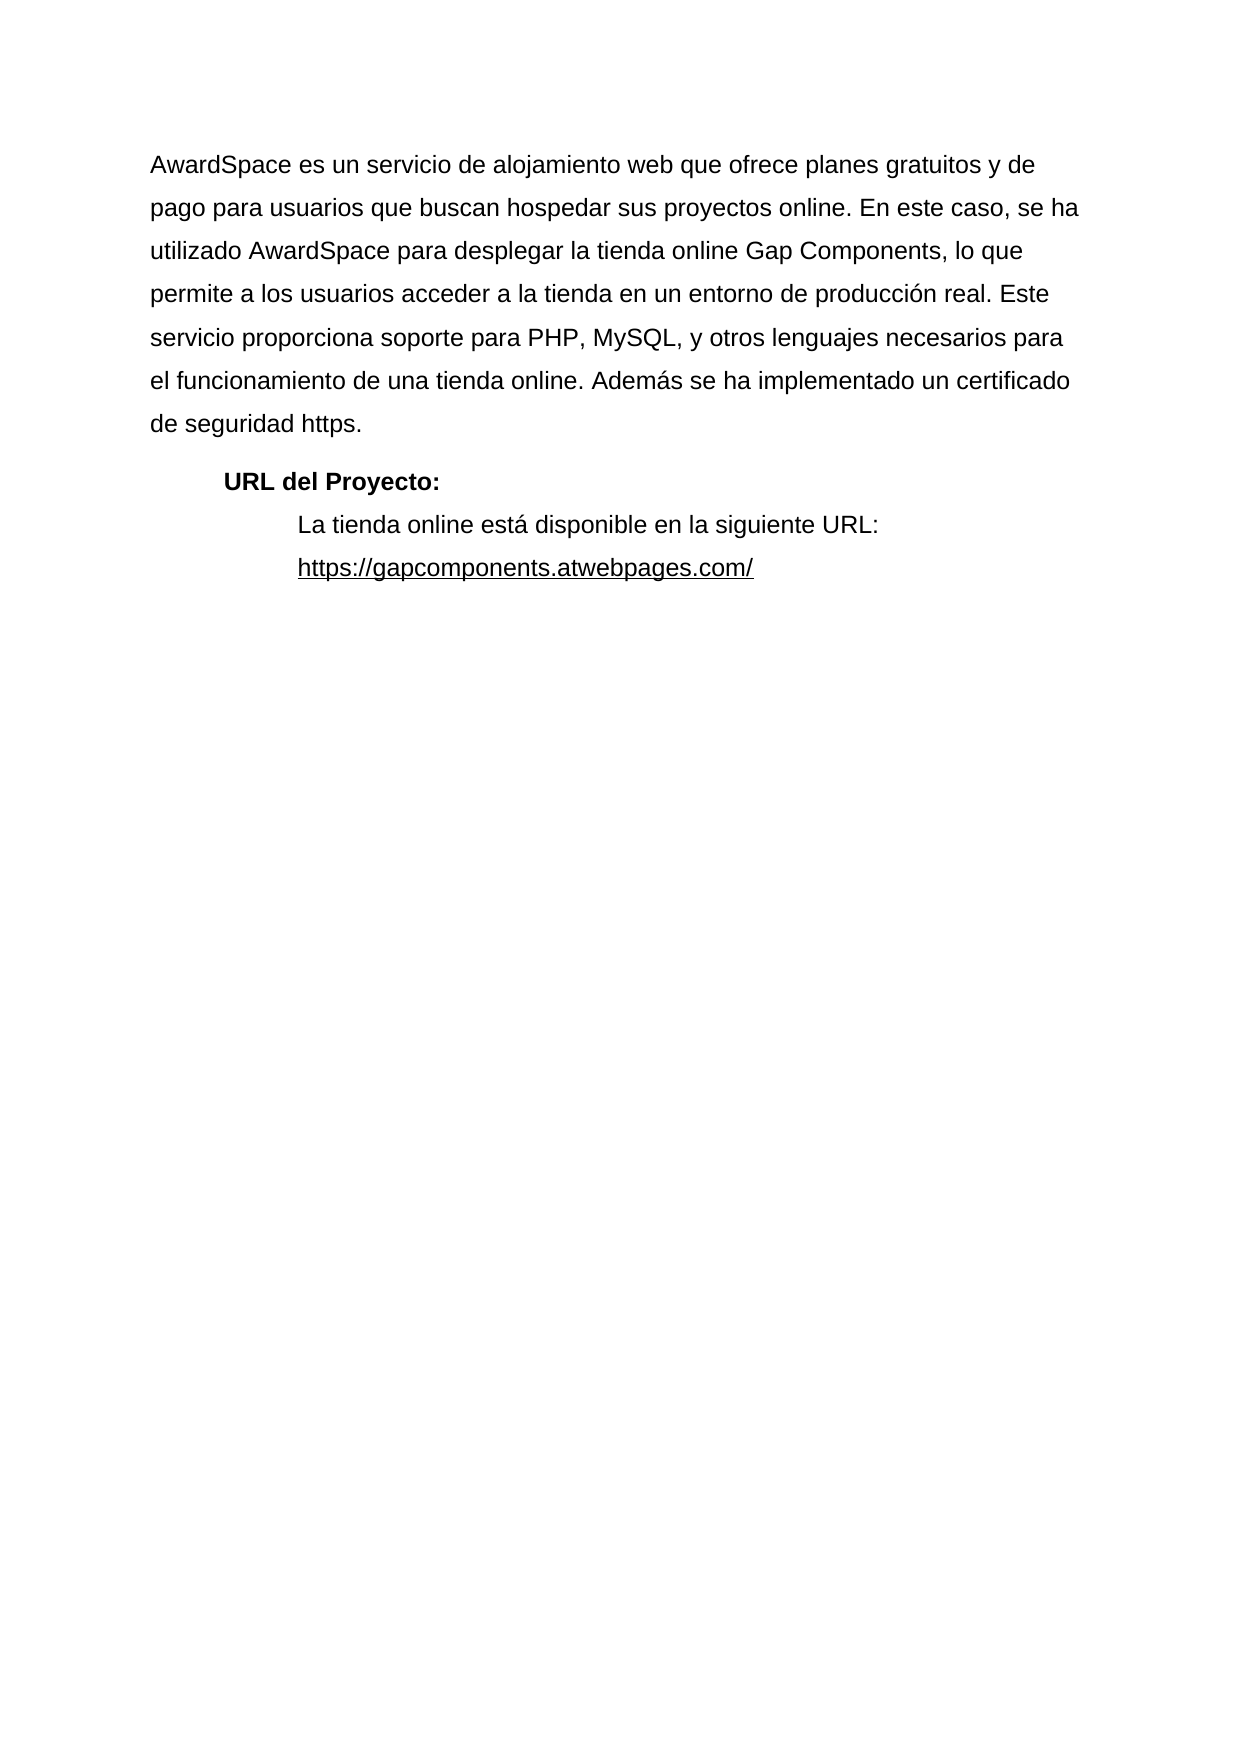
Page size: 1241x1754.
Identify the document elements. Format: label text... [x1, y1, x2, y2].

text AwardSpace es un servicio de alojamiento web que ofrece planes gratuitos y de pago para usuarios que buscan hospedar sus proyectos online. En este caso, se ha utilizado AwardSpace para desplegar la tienda online Gap Components, lo que permite a los usuarios acceder a la tienda en un entorno de producción real. Este servicio proporciona soporte para PHP, MySQL, y otros lenguajes necesarios para el funcionamiento de una tienda online. Además se ha implementado un certificado de seguridad https. [150, 150, 1090, 437]
text URL del Proyecto: La tienda online está disponible en la siguiente URL: https://gapcomponents.atwebpages.com/ [150, 466, 1090, 581]
